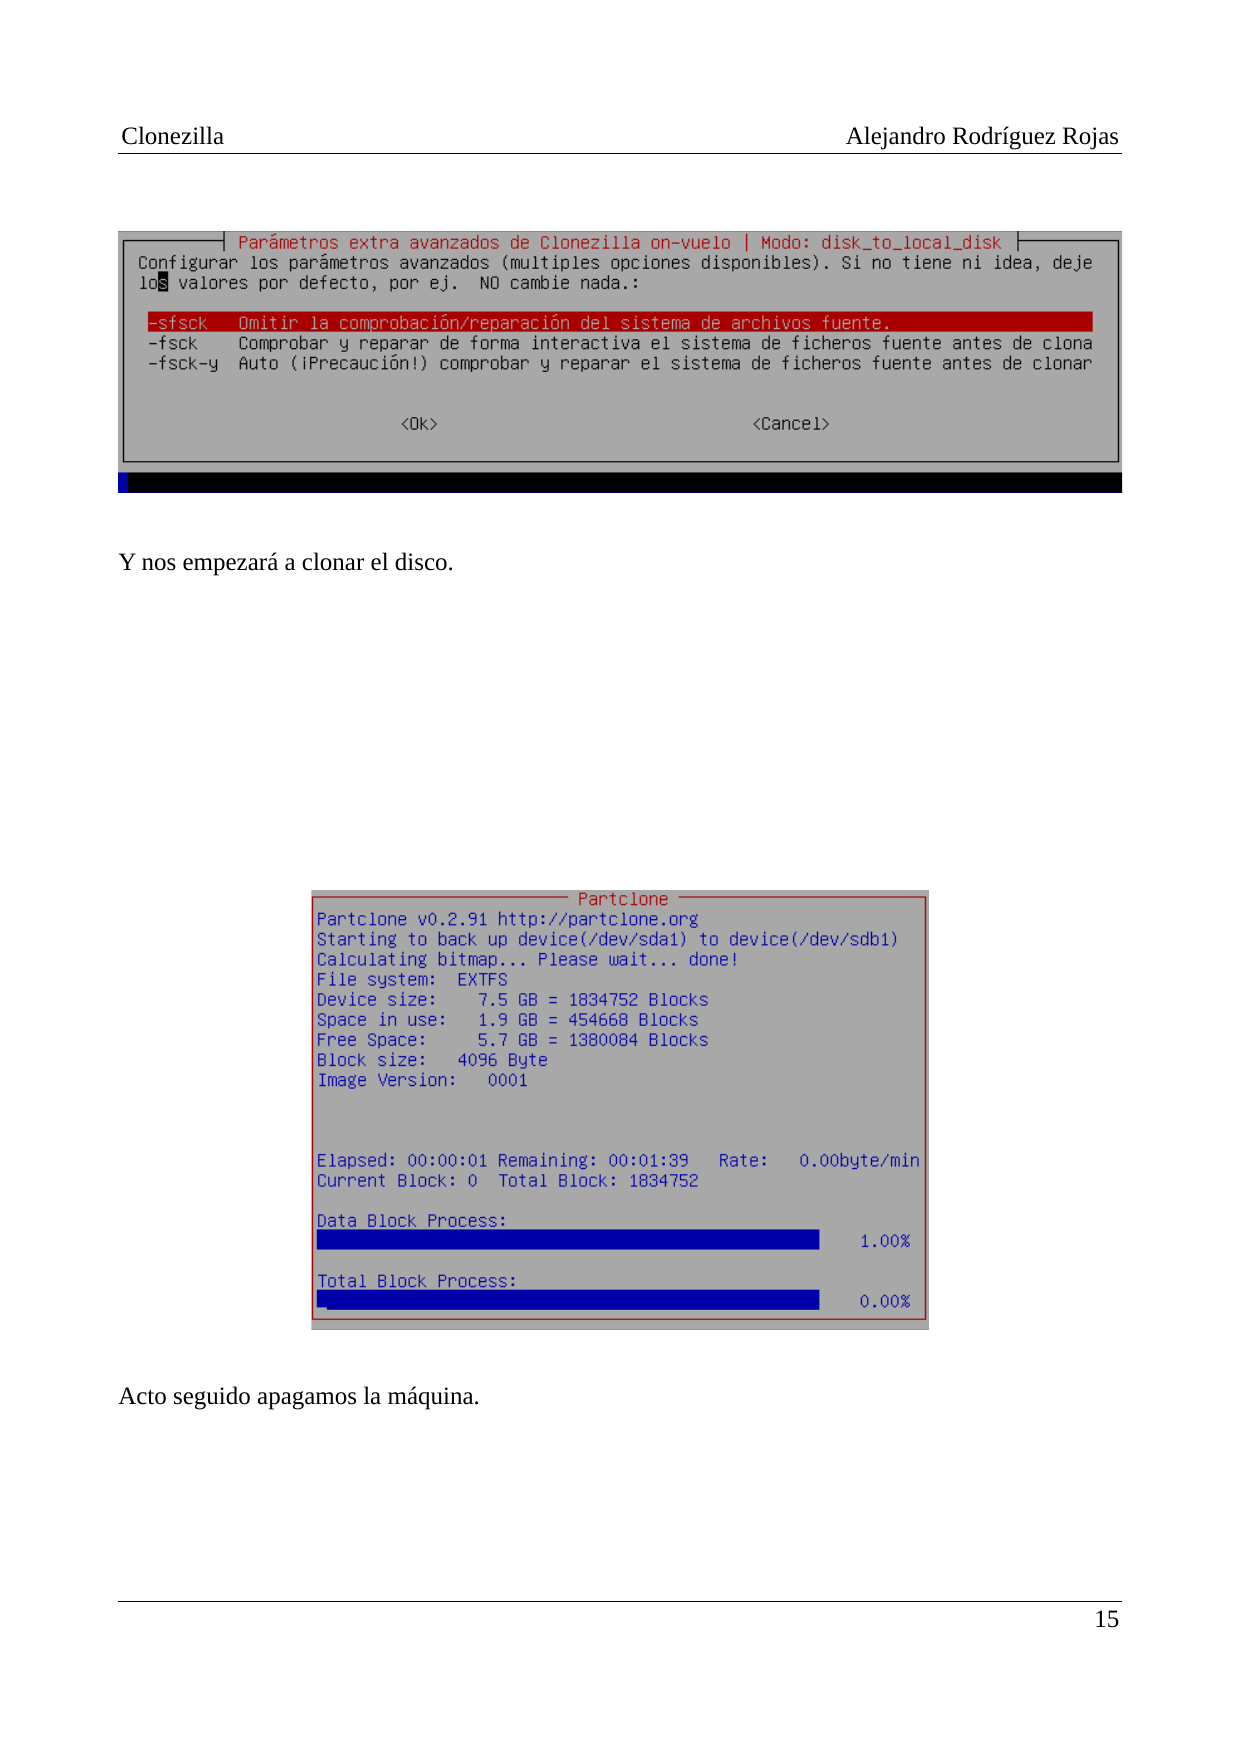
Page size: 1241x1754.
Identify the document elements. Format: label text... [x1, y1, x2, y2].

text Y nos empezará a clonar el disco. [118, 547, 1122, 576]
picture [311, 890, 929, 1330]
text Acto seguido apagamos la máquina. [118, 1381, 1122, 1410]
picture [118, 231, 1123, 493]
